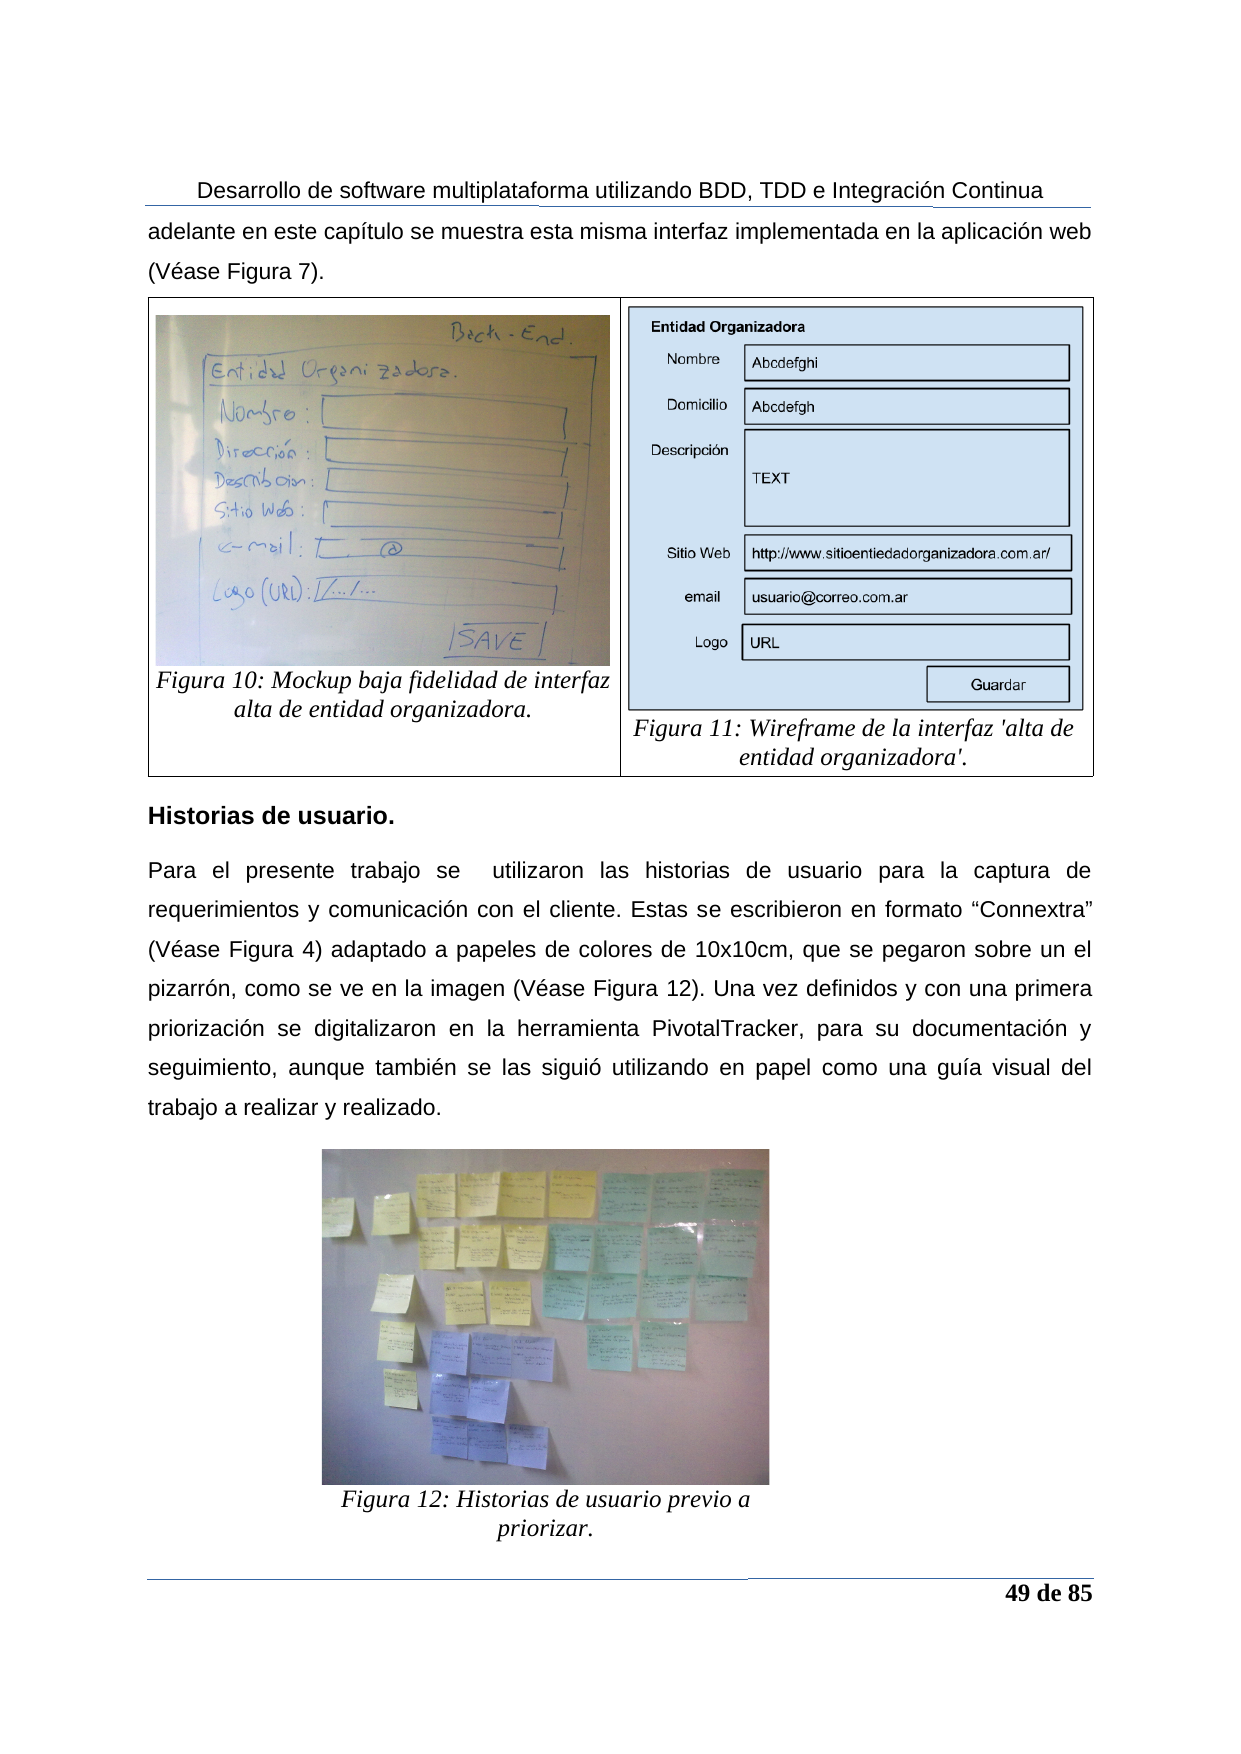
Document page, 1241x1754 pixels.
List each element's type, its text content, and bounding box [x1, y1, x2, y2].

table_header [621, 298, 1093, 776]
text adelante en este capítulo se muestra esta misma interfaz implementada en la aplicación web (Véase Figura 7). [148, 218, 1093, 284]
text Figura 12: Historias de usuario previo a priorizar. [322, 1485, 769, 1542]
subtitle Historias de usuario. [148, 801, 1093, 830]
picture [321, 1149, 770, 1485]
picture [625, 303, 1086, 713]
picture [155, 315, 610, 666]
text Para el presente trabajo se utilizaron las historias de usuario para la captura de requerimientos y comunicación con el cliente. Estas se escribieron en formato “Connextra” (Véase Figura 4) adaptado a papeles de colores de 10x10cm, que se pegaron sobre un el pizarrón, como se ve en la imagen (Véase Figura 12). Una vez definidos y con una primera priorización se digitalizaron en la herramienta PivotalTracker, para su documentación y seguimiento, aunque también se las siguió utilizando en papel como una guía visual del trabajo a realizar y realizado. [148, 857, 1093, 1120]
table_header [149, 298, 620, 776]
